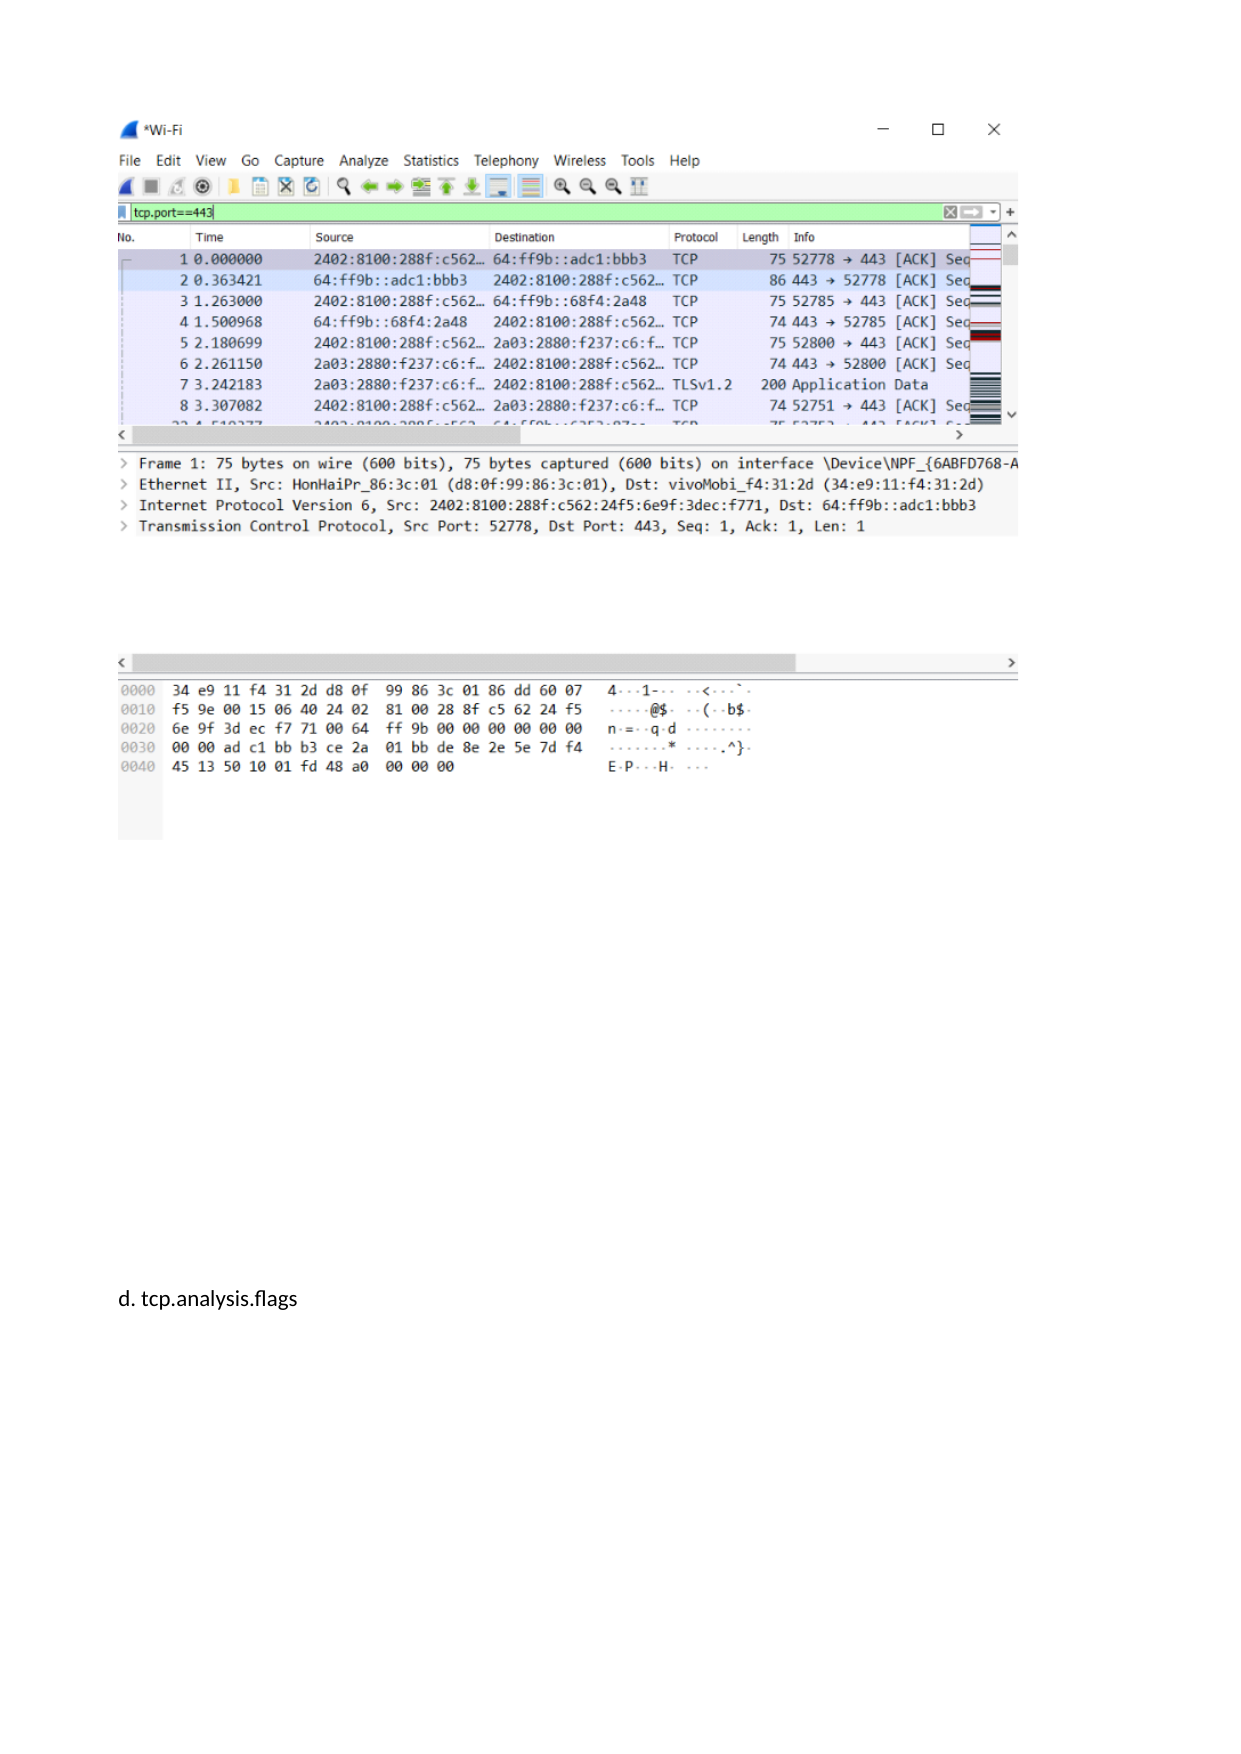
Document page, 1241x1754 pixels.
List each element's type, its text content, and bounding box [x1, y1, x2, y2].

text d. tcp.analysis.flags [118, 1284, 1122, 1312]
